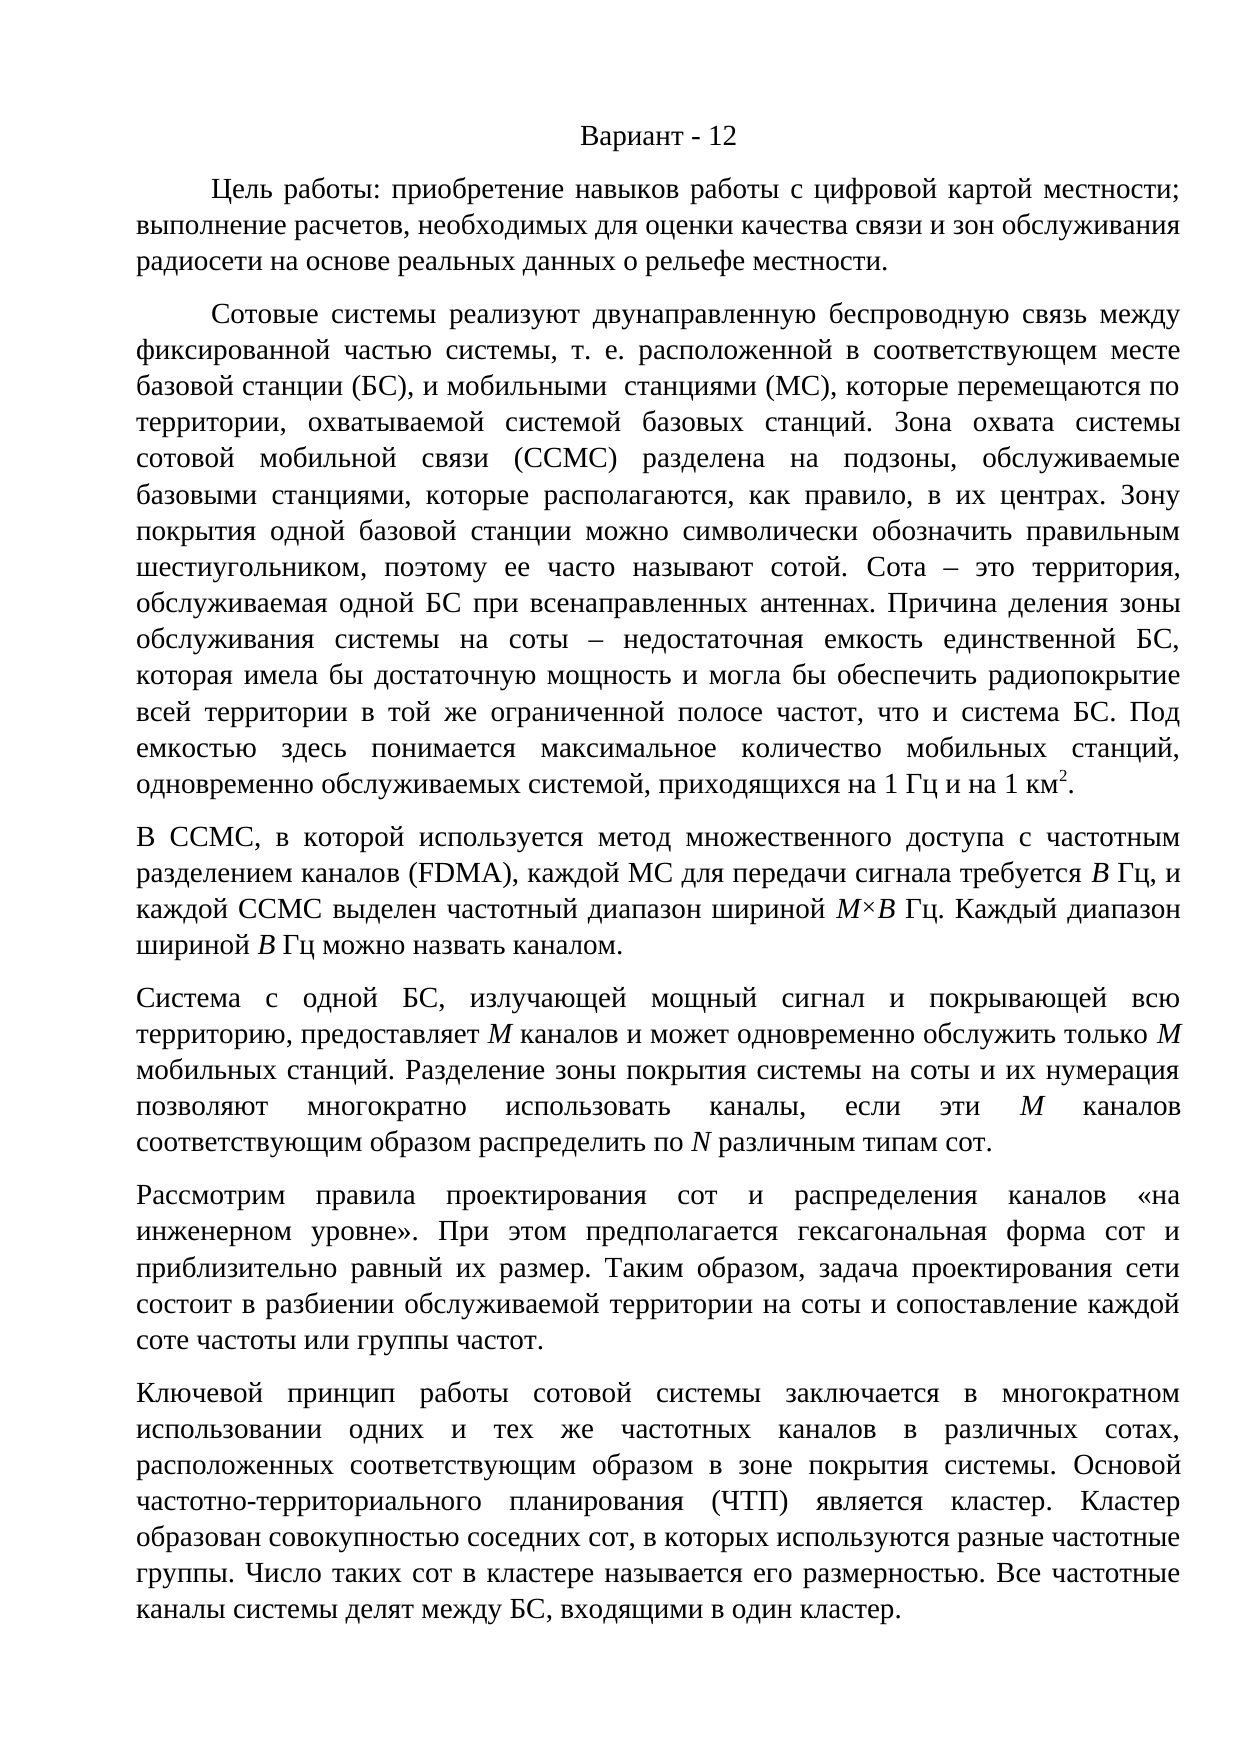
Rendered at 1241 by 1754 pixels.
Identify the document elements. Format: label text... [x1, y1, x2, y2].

text Система с одной БС, излучающей мощный сигнал и покрывающей всю территорию, предоставляет М каналов и может одновременно обслужить только М мобильных станций. Разделение зоны покрытия системы на соты и их нумерация позволяют многократно использовать каналы, если эти М каналов соответствующим образом распределить по N различным типам сот. [136, 980, 1181, 1158]
text Рассмотрим правила проектирования сот и распределения каналов «на инженерном уровне». При этом предполагается гексагональная форма сот и приблизительно равный их размер. Таким образом, задача проектирования сети состоит в разбиении обслуживаемой территории на соты и сопоставление каждой соте частоты или группы частот. [136, 1177, 1181, 1356]
text Вариант - 12 [136, 118, 1181, 152]
text Сотовые системы реализуют двунаправленную беспроводную связь между фиксированной частью системы, т. е. расположенной в соответствующем месте базовой станции (БС), и мобильными станциями (МС), которые перемещаются по территории, охватываемой системой базовых станций. Зона охвата системы сотовой мобильной связи (ССМС) разделена на подзоны, обслуживаемые базовыми станциями, которые располагаются, как правило, в их центрах. Зону покрытия одной базовой станции можно символически обозначить правильным шестиугольником, поэтому ее часто называют сотой. Cота – это территория, обслуживаемая одной БС при всенаправленных антеннах. Причина деления зоны обслуживания системы на соты – недостаточная емкость единственной БС, которая имела бы достаточную мощность и могла бы обеспечить радиопокрытие всей территории в той же ограниченной полосе частот, что и система БС. Под емкостью здесь понимается максимальное количество мобильных станций, одновременно обслуживаемых системой, приходящихся на 1 Гц и на 1 км2. [136, 296, 1181, 799]
text Цель работы: приобретение навыков работы с цифровой картой местности; выполнение расчетов, необходимых для оценки качества связи и зон обслуживания радиосети на основе реальных данных о рельефе местности. [136, 171, 1181, 277]
text Ключевой принцип работы сотовой системы заключается в многократном использовании одних и тех же частотных каналов в различных сотах, расположенных соответствующим образом в зоне покрытия системы. Основой частотно-территориального планирования (ЧТП) является кластер. Кластер образован совокупностью соседних сот, в которых используются разные частотные группы. Число таких сот в кластере называется его размерностью. Все частотные каналы системы делят между БС, входящими в один кластер. [136, 1375, 1181, 1625]
text В ССМС, в которой используется метод множественного доступа с частотным разделением каналов (FDMA), каждой МС для передачи сигнала требуется В Гц, и каждой ССМС выделен частотный диапазон шириной МВ Гц. Каждый диапазон шириной В Гц можно назвать каналом. [136, 819, 1181, 961]
